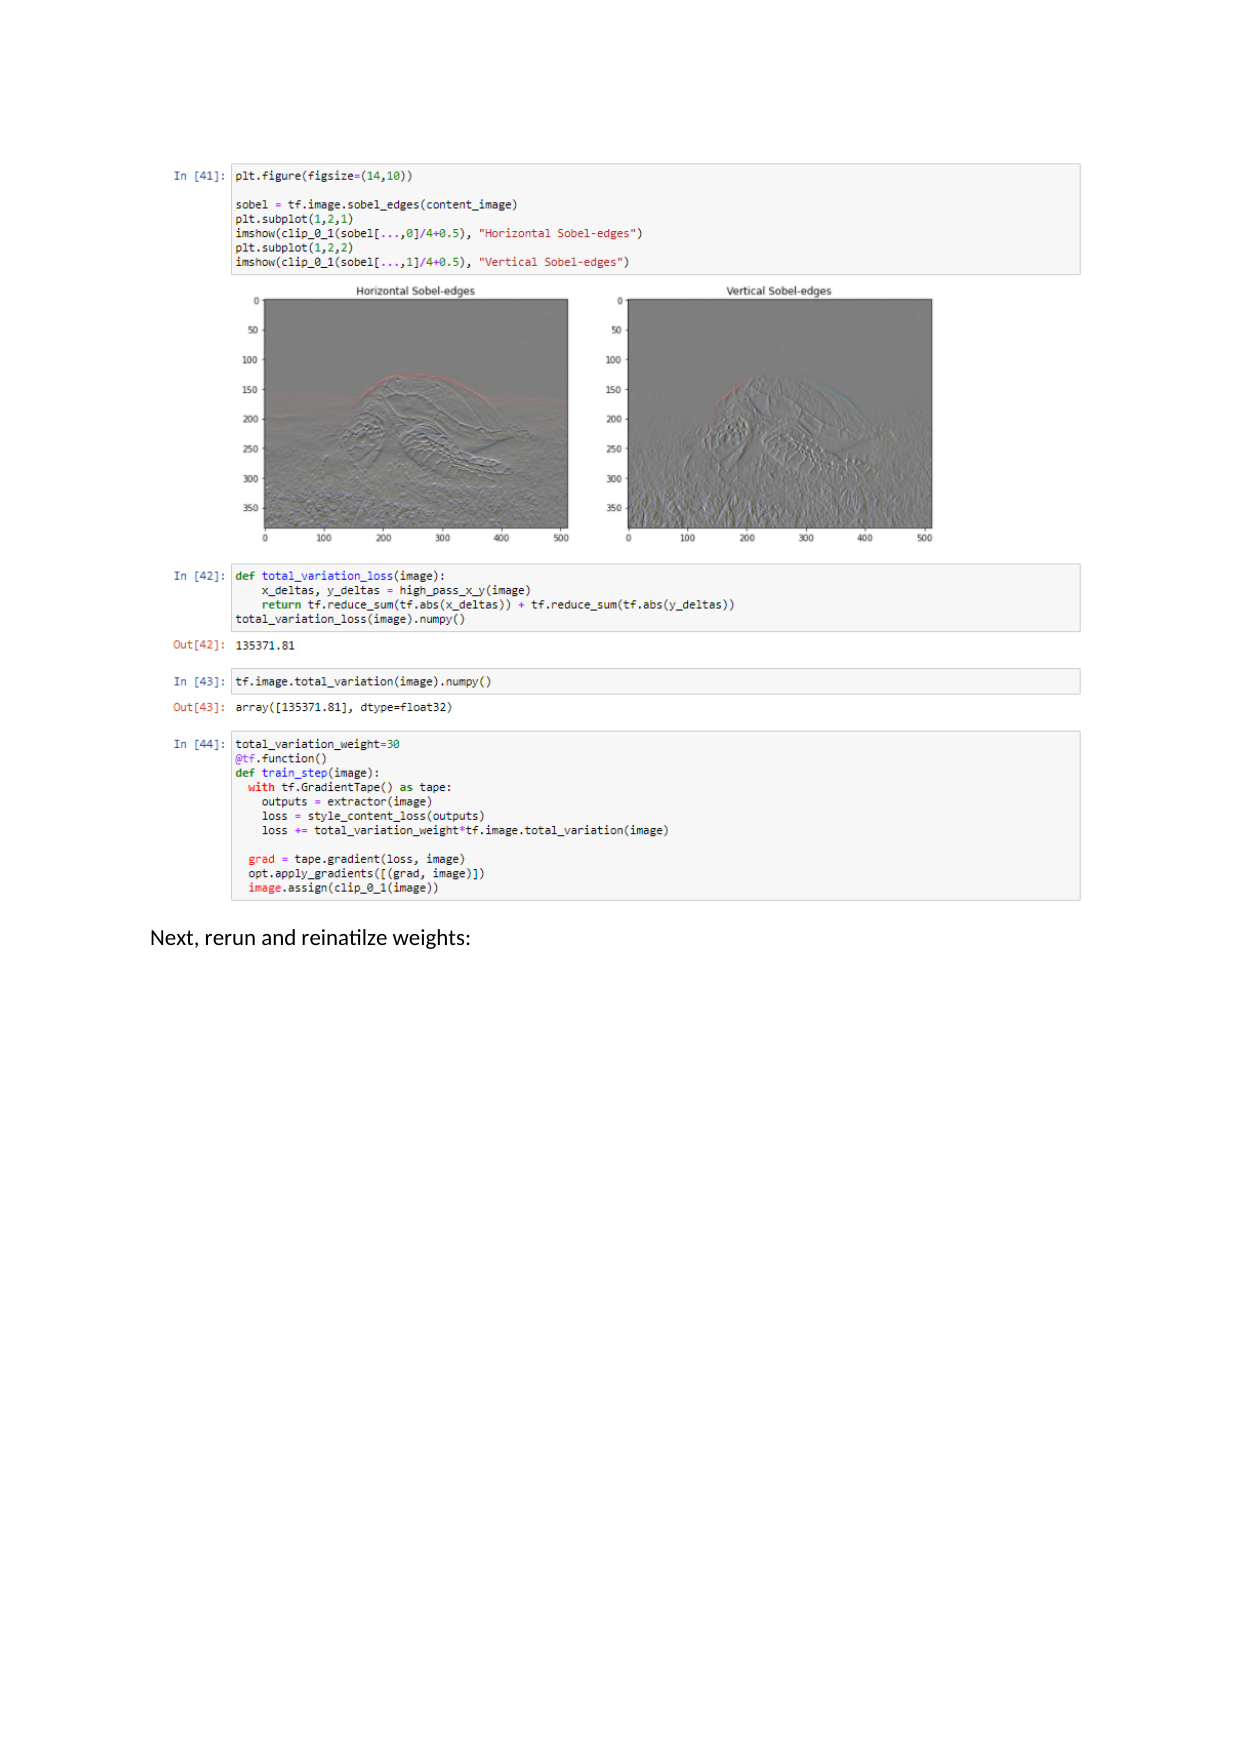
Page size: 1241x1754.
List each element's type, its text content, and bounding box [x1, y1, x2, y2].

text Next, rerun and reinatilze weights: [150, 923, 1090, 951]
